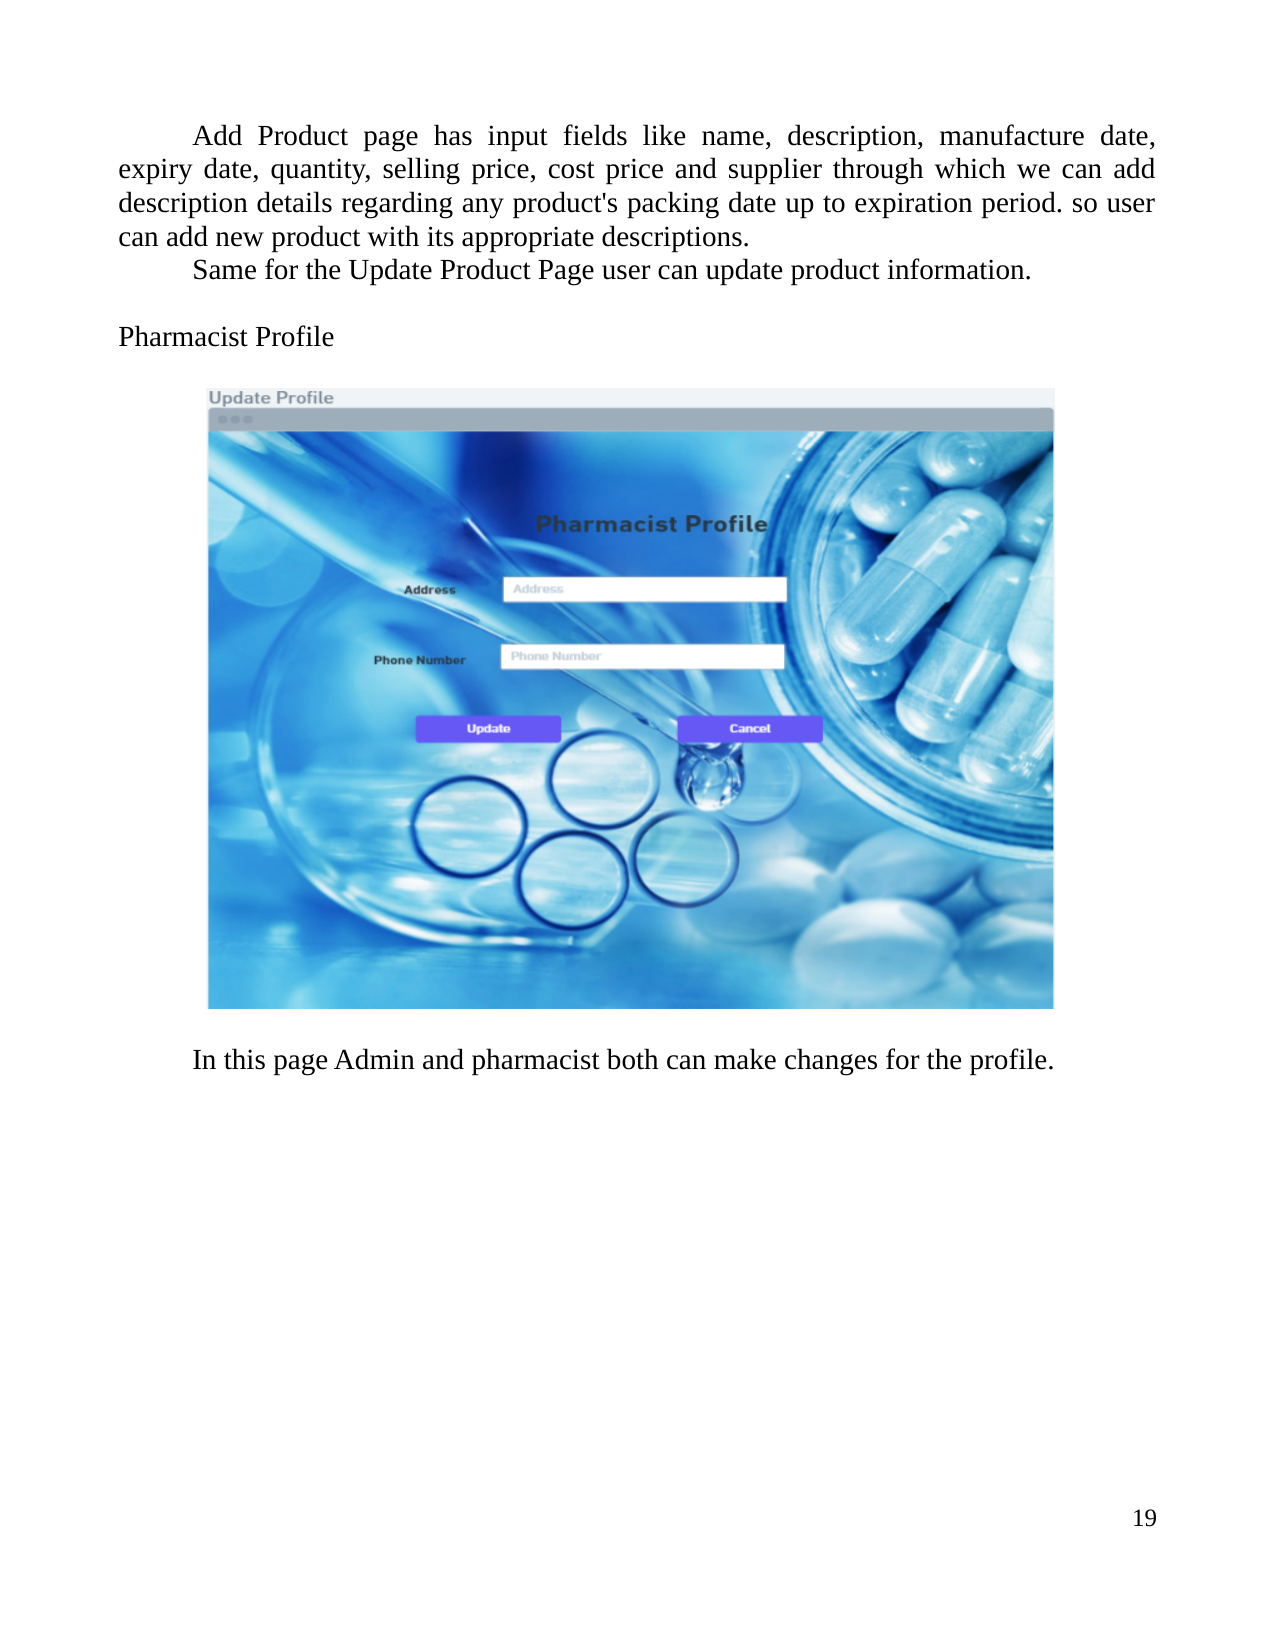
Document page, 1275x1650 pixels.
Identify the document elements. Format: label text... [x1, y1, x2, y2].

text In this page Admin and pharmacist both can make changes for the profile. [118, 1042, 1157, 1076]
text Add Product page has input fields like name, description, manufacture date, expiry date, quantity, selling price, cost price and supplier through which we can add description details regarding any product's packing date up to expiration period. so user can add new product with its appropriate descriptions. [118, 118, 1157, 252]
text Pharmacist Profile [118, 319, 1157, 353]
text Same for the Update Product Page user can update product information. [118, 252, 1157, 286]
picture [206, 388, 1055, 1009]
